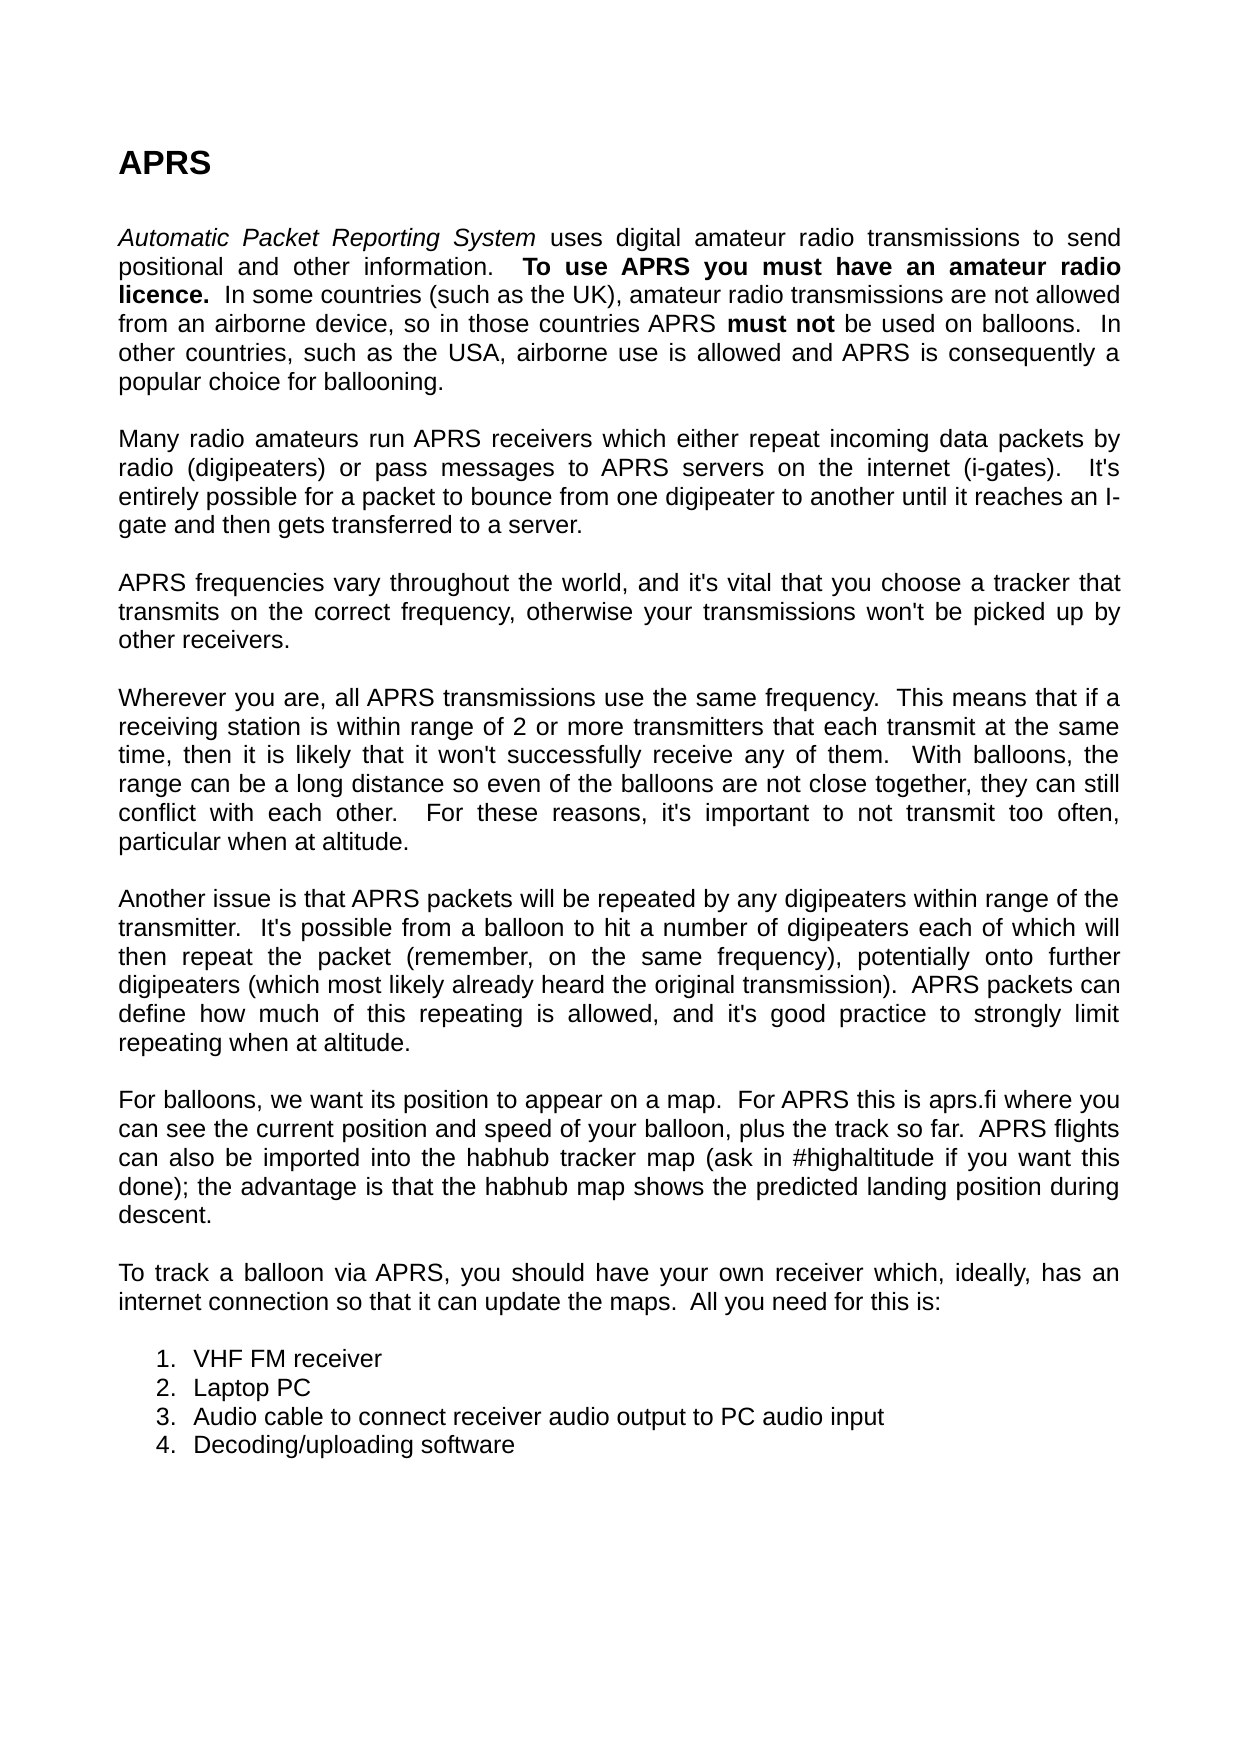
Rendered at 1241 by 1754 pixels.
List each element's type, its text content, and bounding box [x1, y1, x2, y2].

text APRS frequencies vary throughout the world, and it's vital that you choose a tracker that transmits on the correct frequency, otherwise your transmissions won't be picked up by other receivers. [118, 539, 1122, 654]
text Wherever you are, all APRS transmissions use the same frequency. This means that if a receiving station is within range of 2 or more transmitters that each transmit at the same time, then it is likely that it won't successfully receive any of them. With balloons, the range can be a long distance so even of the balloons are not close together, they can still conflict with each other. For these reasons, it's important to not transmit too often, particular when at altitude. [118, 683, 1122, 856]
text Automatic Packet Reporting System uses digital amateur radio transmissions to send positional and other information. To use APRS you must have an amateur radio licence. In some countries (such as the UK), amateur radio transmissions are not allowed from an airborne device, so in those countries APRS must not be used on balloons. In other countries, such as the USA, airborne use is allowed and APRS is consequently a popular choice for ballooning. [118, 223, 1122, 396]
subtitle APRS [118, 143, 1122, 182]
text Another issue is that APRS packets will be repeated by any digipeaters within range of the transmitter. It's possible from a balloon to hit a number of digipeaters each of which will then repeat the packet (remember, on the same frequency), potentially onto further digipeaters (which most likely already heard the original transmission). APRS packets can define how much of this repeating is allowed, and it's good practice to strongly limit repeating when at altitude. [118, 884, 1122, 1057]
list Decoding/uploading software [156, 1431, 1122, 1459]
list VHF FM receiver [156, 1344, 1122, 1373]
list Laptop PC [156, 1373, 1122, 1402]
text To track a balloon via APRS, you should have your own receiver which, ideally, has an internet connection so that it can update the maps. All you need for this is: [118, 1258, 1122, 1316]
list Audio cable to connect receiver audio output to PC audio input [156, 1402, 1122, 1431]
text For balloons, we want its position to appear on a map. For APRS this is aprs.fi where you can see the current position and speed of your balloon, plus the track so far. APRS flights can also be imported into the habhub tracker map (ask in #highaltitude if you want this done); the advantage is that the habhub map shows the predicted landing position during descent. [118, 1086, 1122, 1229]
text Many radio amateurs run APRS receivers which either repeat incoming data packets by radio (digipeaters) or pass messages to APRS servers on the internet (i-gates). It's entirely possible for a packet to bounce from one digipeater to another until it reaches an I-gate and then gets transferred to a server. [118, 424, 1122, 539]
